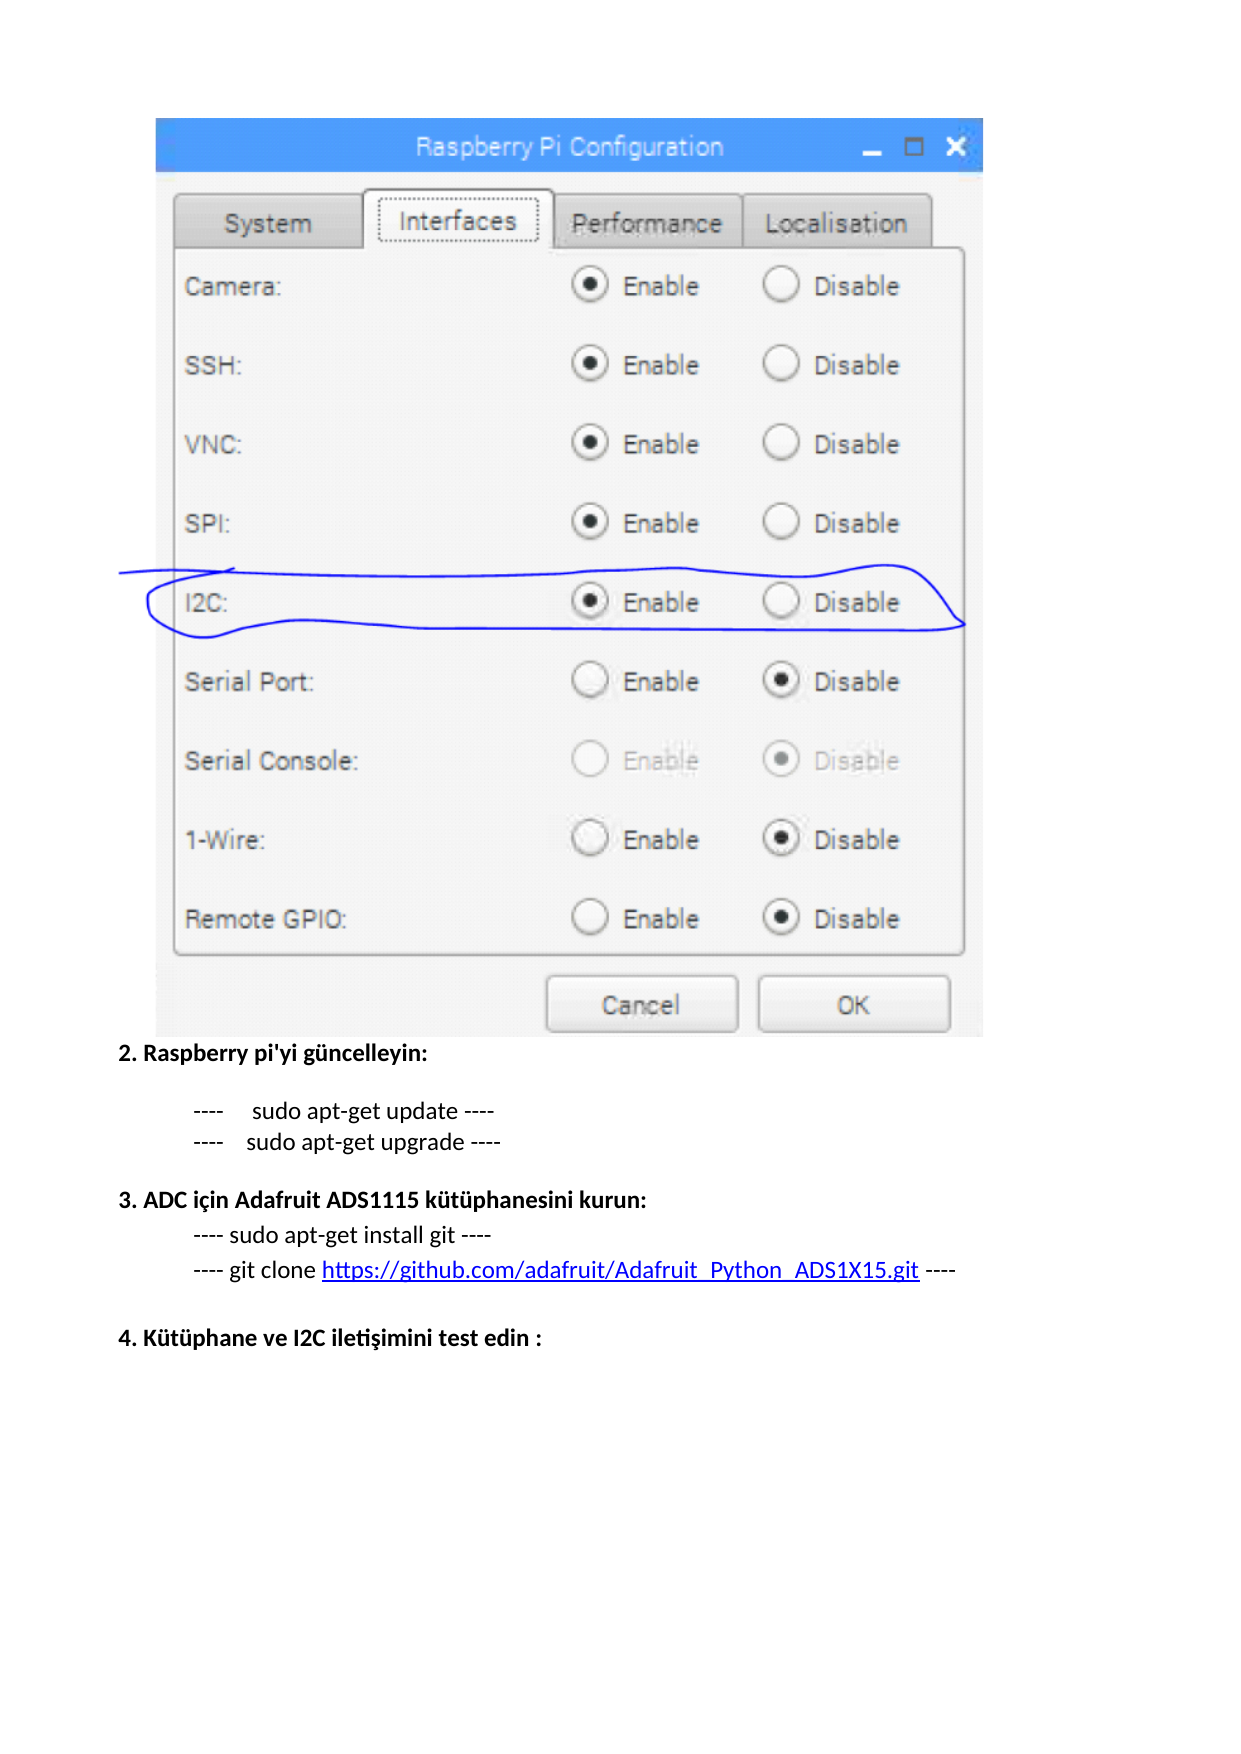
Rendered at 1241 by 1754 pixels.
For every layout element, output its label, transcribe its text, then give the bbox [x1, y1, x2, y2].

text 2. Raspberry pi'yi güncelleyin: [118, 1037, 1122, 1067]
text ---- git clone https://github.com/adafruit/Adafruit_Python_ADS1X15.git ---- [193, 1254, 1122, 1285]
text ---- sudo apt-get upgrade ---- [193, 1126, 1122, 1156]
text 3. ADC için Adafruit ADS1115 kütüphanesini kurun: [118, 1184, 1122, 1215]
text 4. Kütüphane ve I2C iletişimini test edin : [118, 1322, 1122, 1352]
text ---- sudo apt-get update ---- [193, 1095, 1122, 1126]
text ---- sudo apt-get install git ---- [193, 1219, 1122, 1250]
